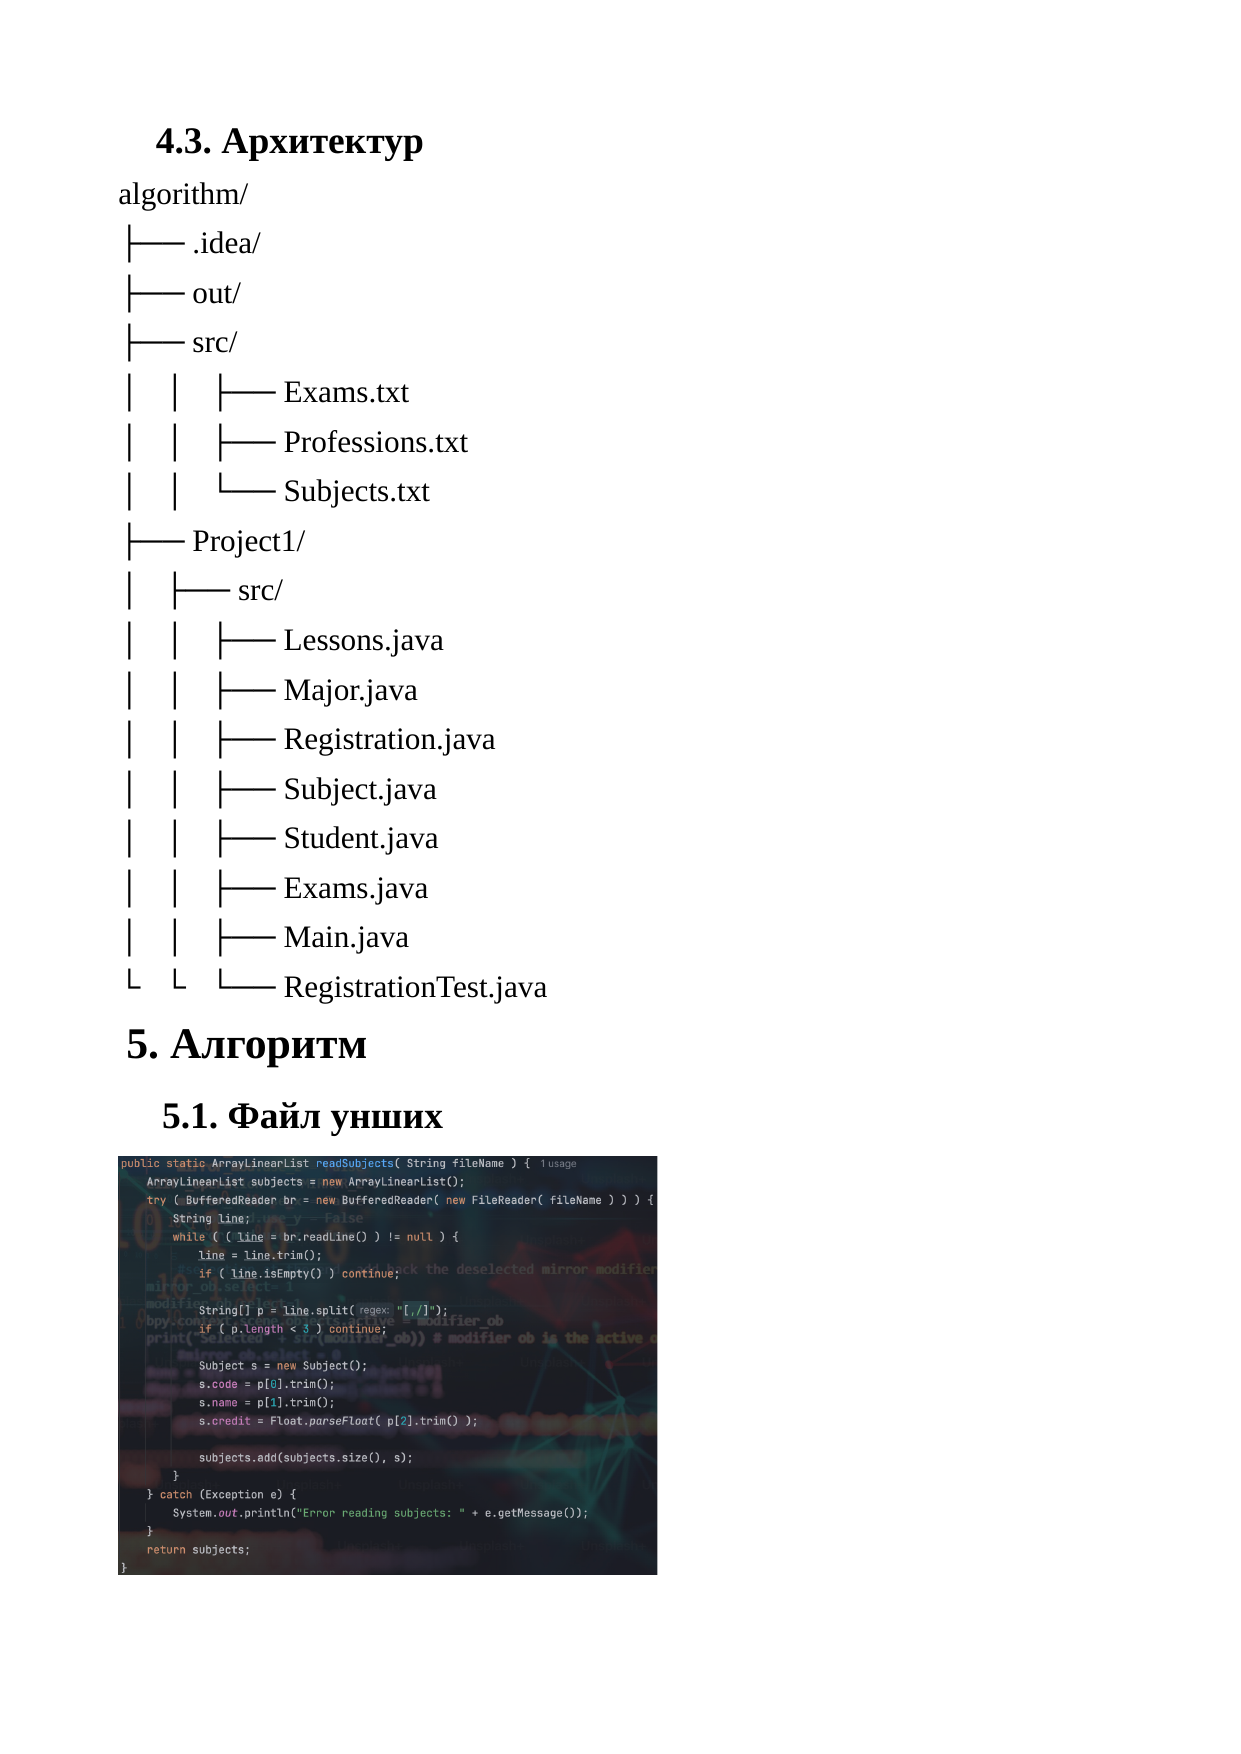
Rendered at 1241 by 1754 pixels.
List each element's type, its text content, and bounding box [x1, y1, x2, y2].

text ├── out/ [118, 274, 1122, 310]
text ├── src/ [130, 324, 1122, 359]
text │ │ ├── Main.java [118, 919, 128, 954]
text │ ├── src/ [118, 572, 128, 607]
text 5. Алгоритм [118, 1018, 1122, 1068]
text ├── .idea/ [118, 224, 1122, 260]
picture [118, 1156, 658, 1575]
text ├── src/ [118, 324, 128, 359]
text │ │ └── Subjects.txt [118, 472, 1122, 508]
text │ │ ├── Lessons.java [118, 621, 1122, 657]
text └ └ └── RegistrationTest.java [118, 968, 1122, 1004]
text │ │ ├── Main.java [130, 919, 173, 954]
text 5.1. Файл унших [118, 1087, 1122, 1137]
text │ │ ├── Registration.java [118, 720, 1122, 756]
text │ ├── src/ [130, 572, 173, 607]
text │ │ ├── Major.java [118, 671, 1122, 707]
text │ │ ├── Main.java [175, 919, 219, 954]
text │ │ ├── Main.java [221, 919, 1122, 954]
text ├── Project1/ [118, 522, 1122, 558]
text 4.3. Архитектур algorithm/ [118, 118, 1122, 211]
text │ │ ├── Professions.txt [118, 423, 1122, 459]
text │ ├── src/ [175, 572, 1122, 607]
text │ │ ├── Exams.java [118, 869, 1122, 905]
text │ │ ├── Student.java [118, 819, 1122, 855]
text │ │ ├── Exams.txt [118, 373, 1122, 409]
text │ │ ├── Subject.java [118, 770, 1122, 806]
